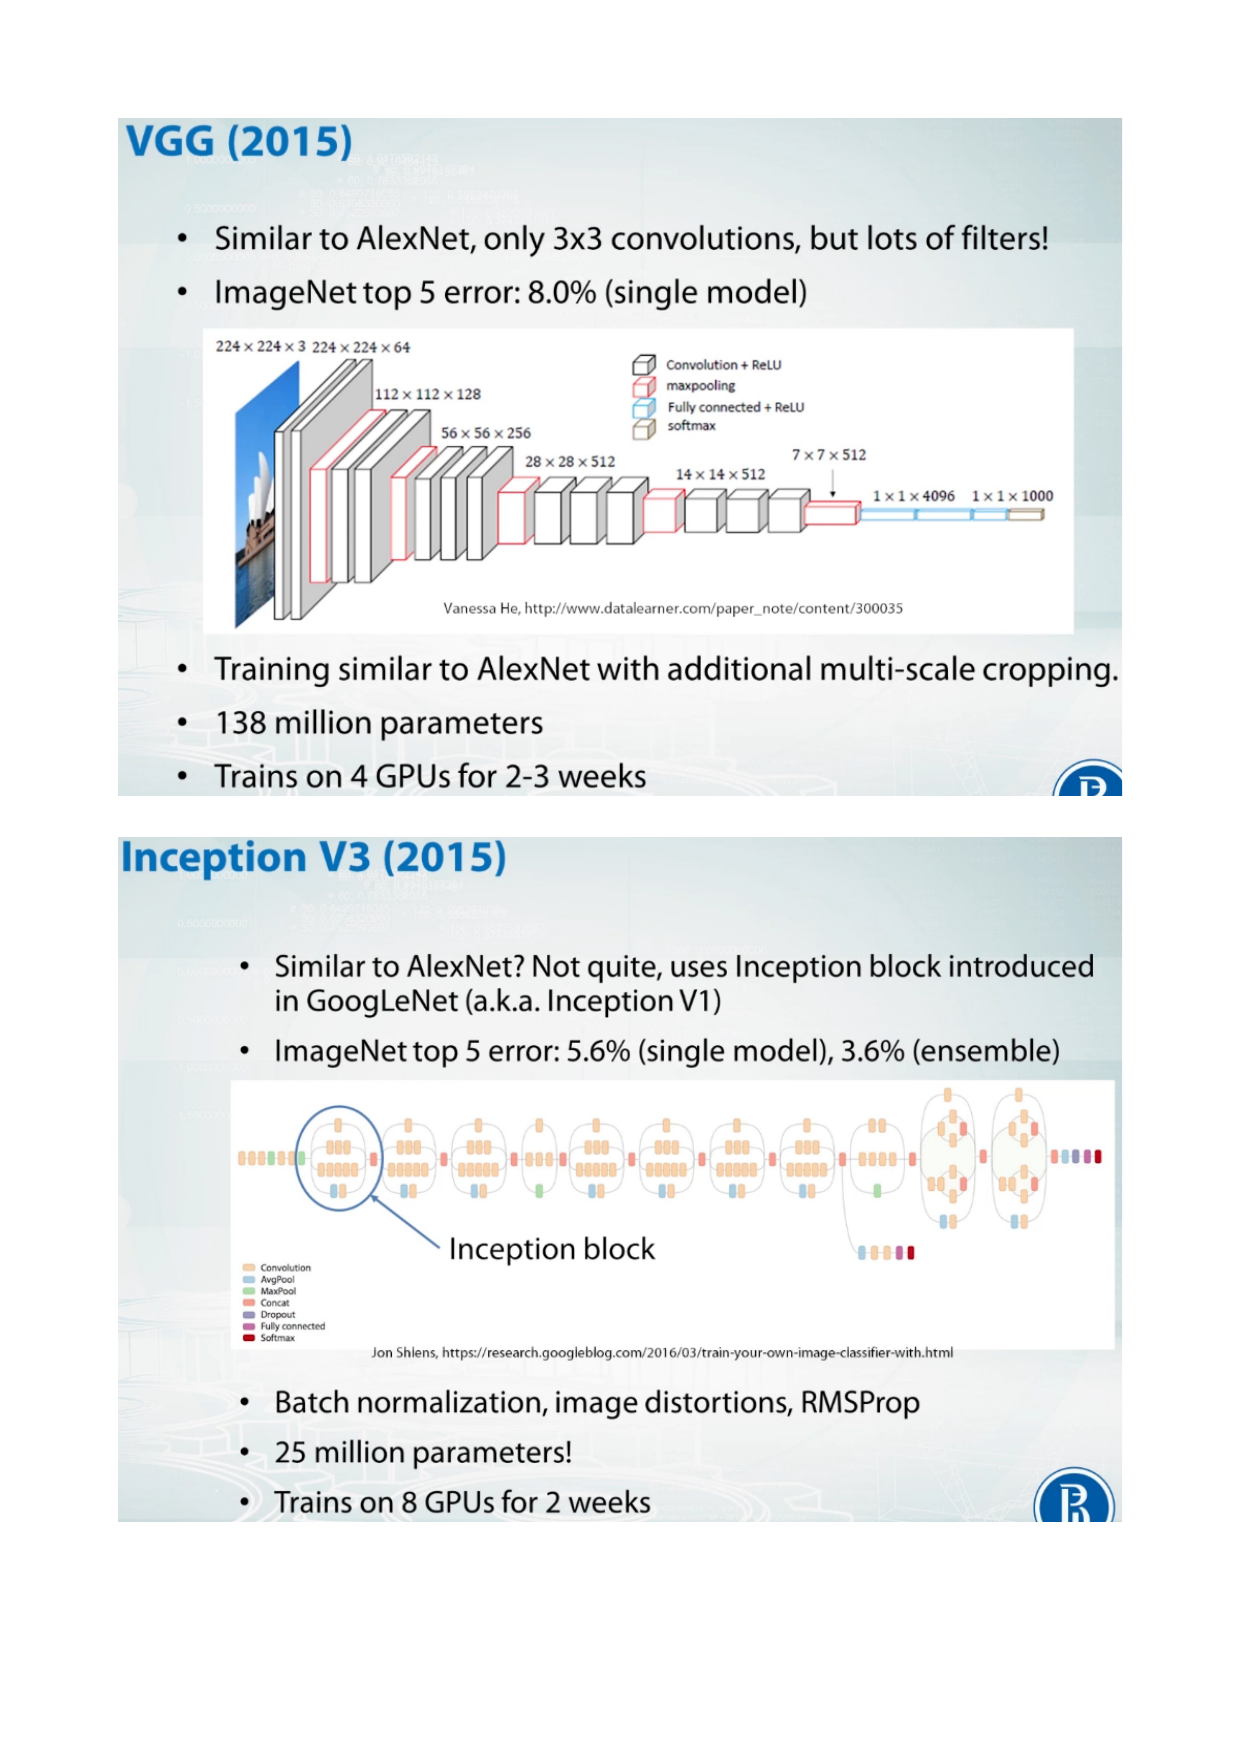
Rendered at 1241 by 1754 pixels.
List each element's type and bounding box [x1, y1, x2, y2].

picture [118, 837, 1123, 1522]
picture [118, 118, 1123, 796]
